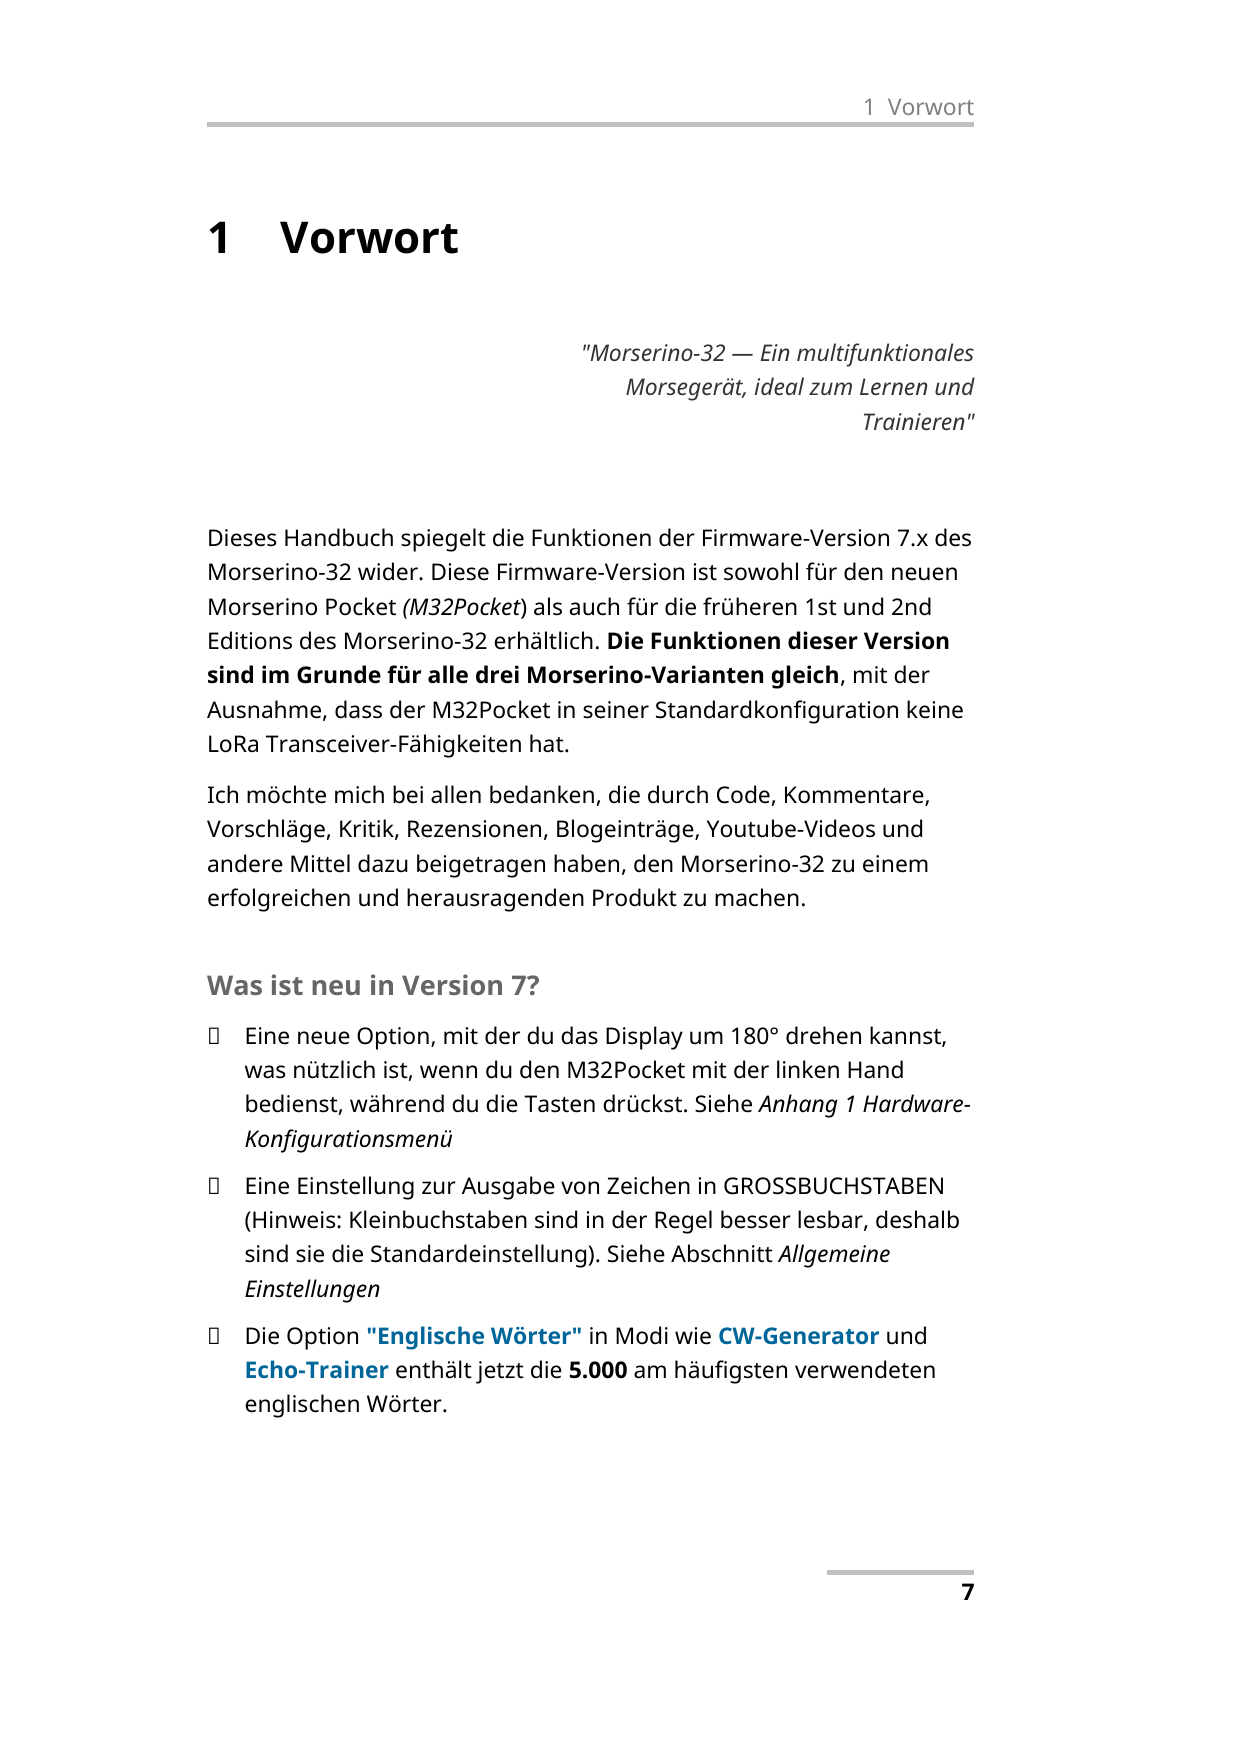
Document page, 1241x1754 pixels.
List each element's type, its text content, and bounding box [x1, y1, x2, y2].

text Dieses Handbuch spiegelt die Funktionen der Firmware-Version 7.x des Morserino-32 wider. Diese Firmware-Version ist sowohl für den neuen Morserino Pocket (M32Pocket) als auch für die früheren 1st und 2nd Editions des Morserino-32 erhältlich. Die Funktionen dieser Version sind im Grunde für alle drei Morserino-Varianten gleich, mit der Ausnahme, dass der M32Pocket in seiner Standardkonfiguration keine LoRa Transceiver-Fähigkeiten hat. [207, 522, 974, 759]
list Eine neue Option, mit der du das Display um 180° drehen kannst, was nützlich ist, wenn du den M32Pocket mit der linken Hand bedienst, während du die Tasten drückst. Siehe Anhang 1 Hardware-Konfigurationsmenü [207, 1019, 974, 1154]
subtitle Vorwort [207, 207, 974, 266]
list Eine Einstellung zur Ausgabe von Zeichen in GROSSBUCHSTABEN (Hinweis: Kleinbuchstaben sind in der Regel besser lesbar, deshalb sind sie die Standardeinstellung). Siehe Abschnitt Allgemeine Einstellungen [207, 1169, 974, 1304]
text Was ist neu in Version 7? [207, 967, 974, 1003]
list Die Option "Englische Wörter" in Modi wie CW-Generator und Echo-Trainer enthält jetzt die 5.000 am häufigsten verwendeten englischen Wörter. [207, 1319, 974, 1419]
text "Morserino-32 — Ein multifunktionales Morsegerät, ideal zum Lernen und Trainieren" [526, 337, 974, 437]
text Ich möchte mich bei allen bedanken, die durch Code, Kommentare, Vorschläge, Kritik, Rezensionen, Blogeinträge, Youtube-Videos und andere Mittel dazu beigetragen haben, den Morserino-32 zu einem erfolgreichen und herausragenden Produkt zu machen. [207, 779, 974, 913]
